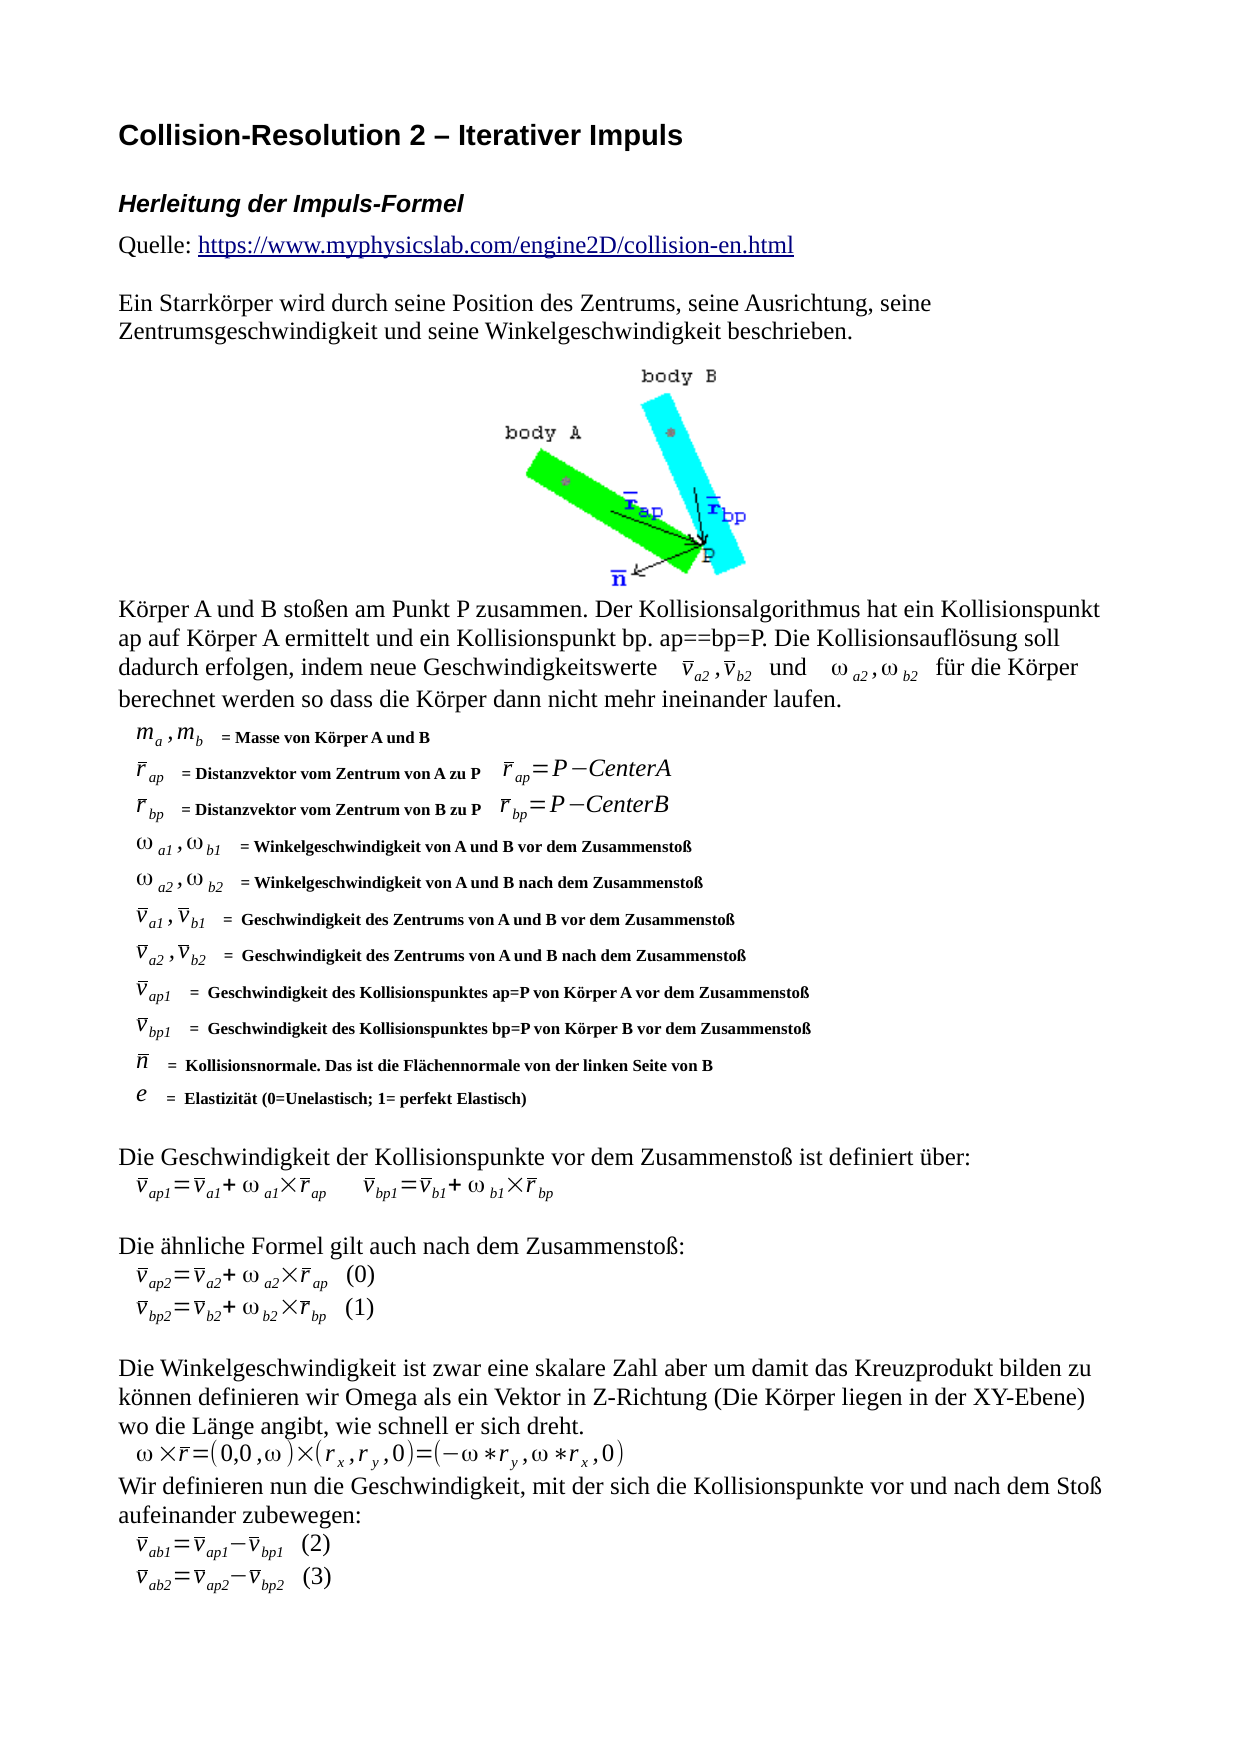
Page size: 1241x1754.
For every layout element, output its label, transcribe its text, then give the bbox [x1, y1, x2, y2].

text Körper A und B stoßen am Punkt P zusammen. Der Kollisionsalgorithmus hat ein Kollisionspunkt ap auf Körper A ermittelt und ein Kollisionspunkt bp. ap==bp=P. Die Kollisionsauflösung soll dadurch erfolgen, indem neue Geschwindigkeitswerte und für die Körper berechnet werden so dass die Körper dann nicht mehr ineinander laufen. [118, 345, 1122, 713]
text = Geschwindigkeit des Kollisionspunktes bp=P von Körper B vor dem Zusammenstoß [118, 1005, 1122, 1041]
text = Distanzvektor vom Zentrum von B zu P [118, 786, 1122, 822]
text Ein Starrkörper wird durch seine Position des Zentrums, seine Ausrichtung, seine Zentrumsgeschwindigkeit und seine Winkelgeschwindigkeit beschrieben. [118, 288, 1122, 345]
text (3) [118, 1561, 1122, 1593]
text = Geschwindigkeit des Zentrums von A und B vor dem Zusammenstoß [118, 895, 1122, 932]
text Quelle: https://www.myphysicslab.com/engine2D/collision-en.html [118, 230, 1122, 259]
text = Kollisionsnormale. Das ist die Flächennormale von der linken Seite von B [118, 1041, 1122, 1075]
text = Winkelgeschwindigkeit von A und B vor dem Zusammenstoß [118, 822, 1122, 859]
text = Geschwindigkeit des Kollisionspunktes ap=P von Körper A vor dem Zusammenstoß [118, 968, 1122, 1005]
text = Geschwindigkeit des Zentrums von A und B nach dem Zusammenstoß [118, 932, 1122, 968]
text = Distanzvektor vom Zentrum von A zu P [118, 749, 1122, 786]
text = Masse von Körper A und B [118, 713, 1122, 749]
subtitle Herleitung der Impuls-Formel [118, 189, 1122, 218]
text = Winkelgeschwindigkeit von A und B nach dem Zusammenstoß [118, 859, 1122, 895]
text (0) [118, 1259, 1122, 1292]
text Die Winkelgeschwindigkeit ist zwar eine skalare Zahl aber um damit das Kreuzprodukt bilden zu können definieren wir Omega als ein Vektor in Z-Richtung (Die Körper liegen in der XY-Ebene) wo die Länge angibt, wie schnell er sich dreht. [118, 1353, 1122, 1439]
text Die ähnliche Formel gilt auch nach dem Zusammenstoß: [118, 1231, 1122, 1259]
text (2) [118, 1528, 1122, 1561]
text Wir definieren nun die Geschwindigkeit, mit der sich die Kollisionspunkte vor und nach dem Stoß aufeinander zubewegen: [118, 1471, 1122, 1528]
text = Elastizität (0=Unelastisch; 1= perfekt Elastisch) [118, 1075, 1122, 1108]
text Die Geschwindigkeit der Kollisionspunkte vor dem Zusammenstoß ist definiert über: [118, 1142, 1122, 1171]
picture [485, 345, 755, 595]
subtitle Collision-Resolution 2 – Iterativer Impuls [118, 118, 1122, 152]
text (1) [118, 1292, 1122, 1324]
